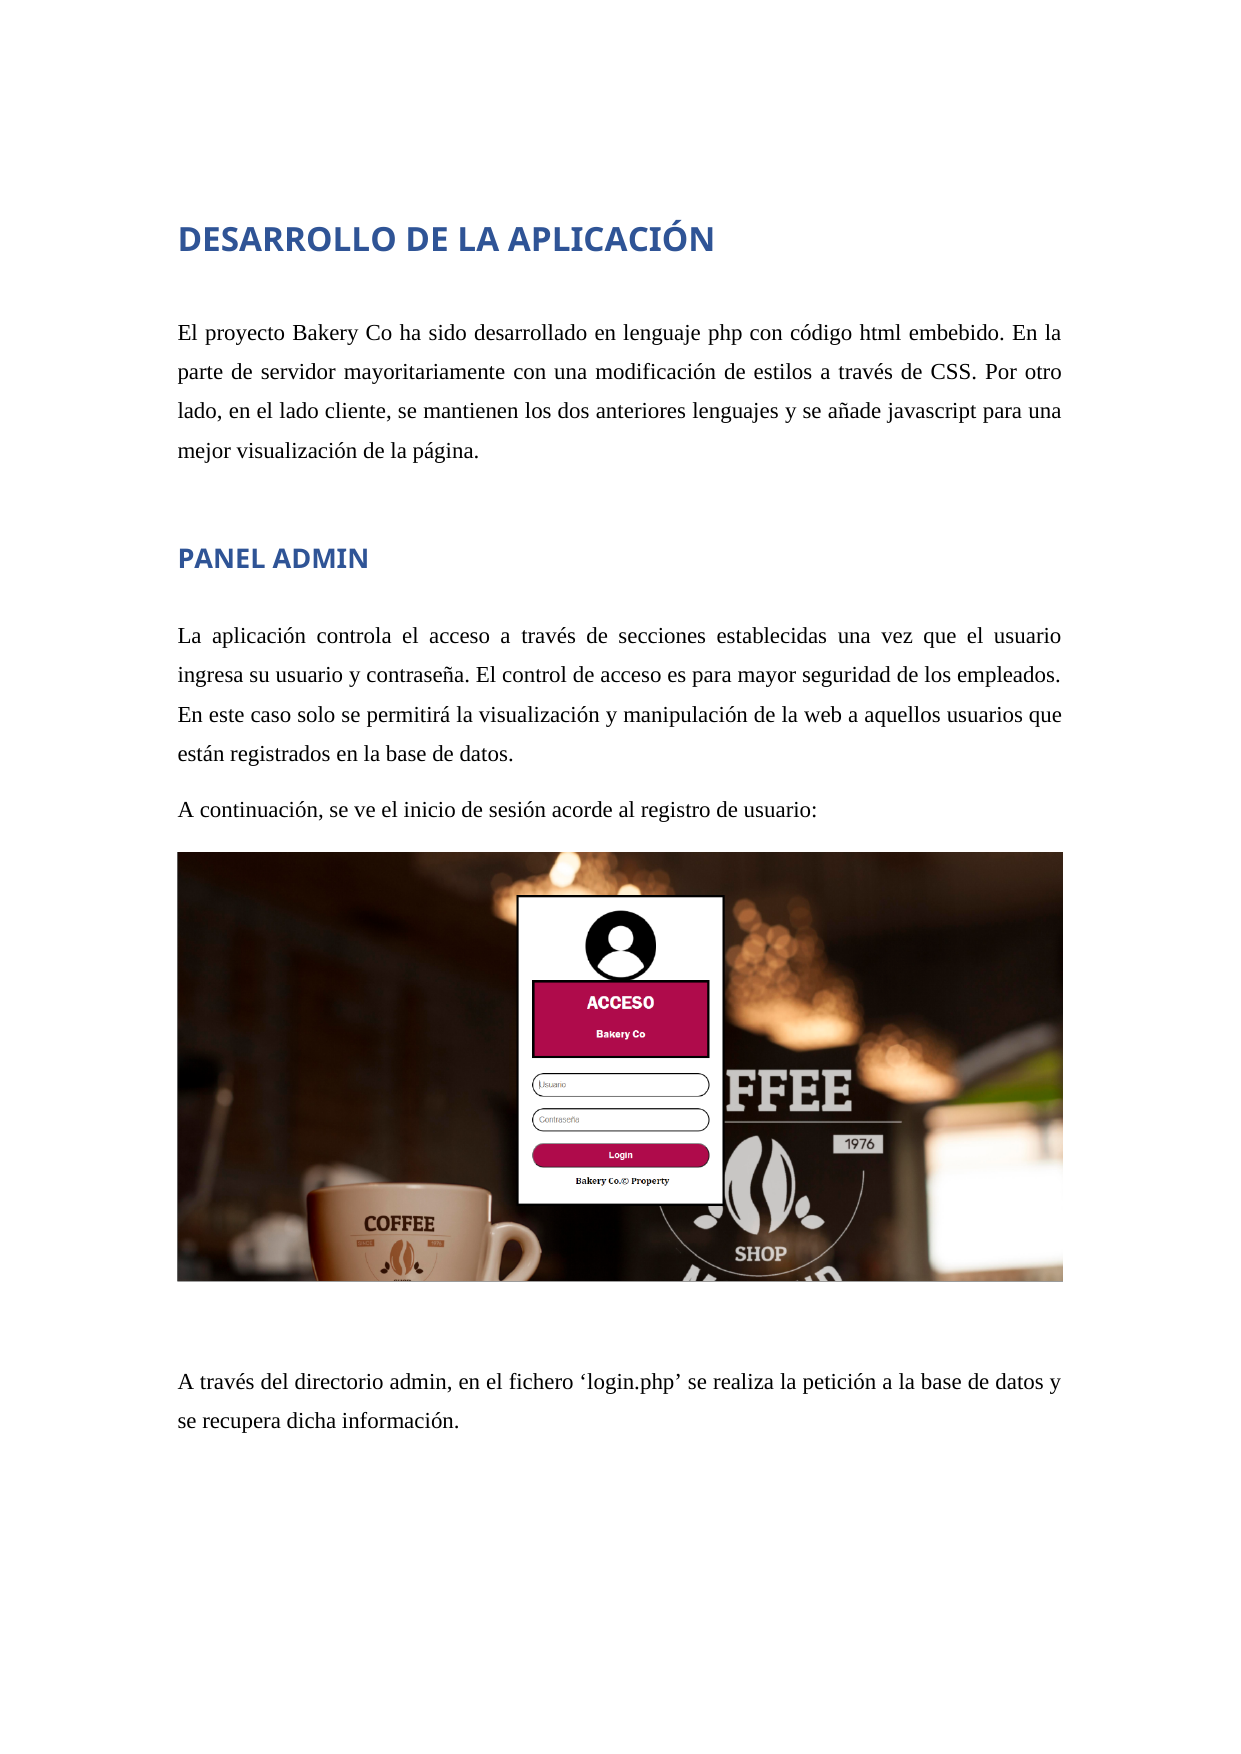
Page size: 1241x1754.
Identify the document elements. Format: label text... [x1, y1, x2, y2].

text A continuación, se ve el inicio de sesión acorde al registro de usuario: [177, 796, 1063, 823]
subtitle DESARROLLO DE LA APLICACIÓN [177, 216, 1063, 262]
text La aplicación controla el acceso a través de secciones establecidas una vez que el usuario ingresa su usuario y contraseña. El control de acceso es para mayor seguridad de los empleados. En este caso solo se permitirá la visualización y manipulación de la web a aquellos usuarios que están registrados en la base de datos. [177, 622, 1063, 767]
text A través del directorio admin, en el fichero ‘login.php’ se realiza la petición a la base de datos y se recupera dicha información. [177, 1368, 1063, 1434]
subtitle PANEL ADMIN [177, 539, 1063, 576]
text El proyecto Bakery Co ha sido desarrollado en lenguaje php con código html embebido. En la parte de servidor mayoritariamente con una modificación de estilos a través de CSS. Por otro lado, en el lado cliente, se mantienen los dos anteriores lenguajes y se añade javascript para una mejor visualización de la página. [177, 318, 1063, 463]
